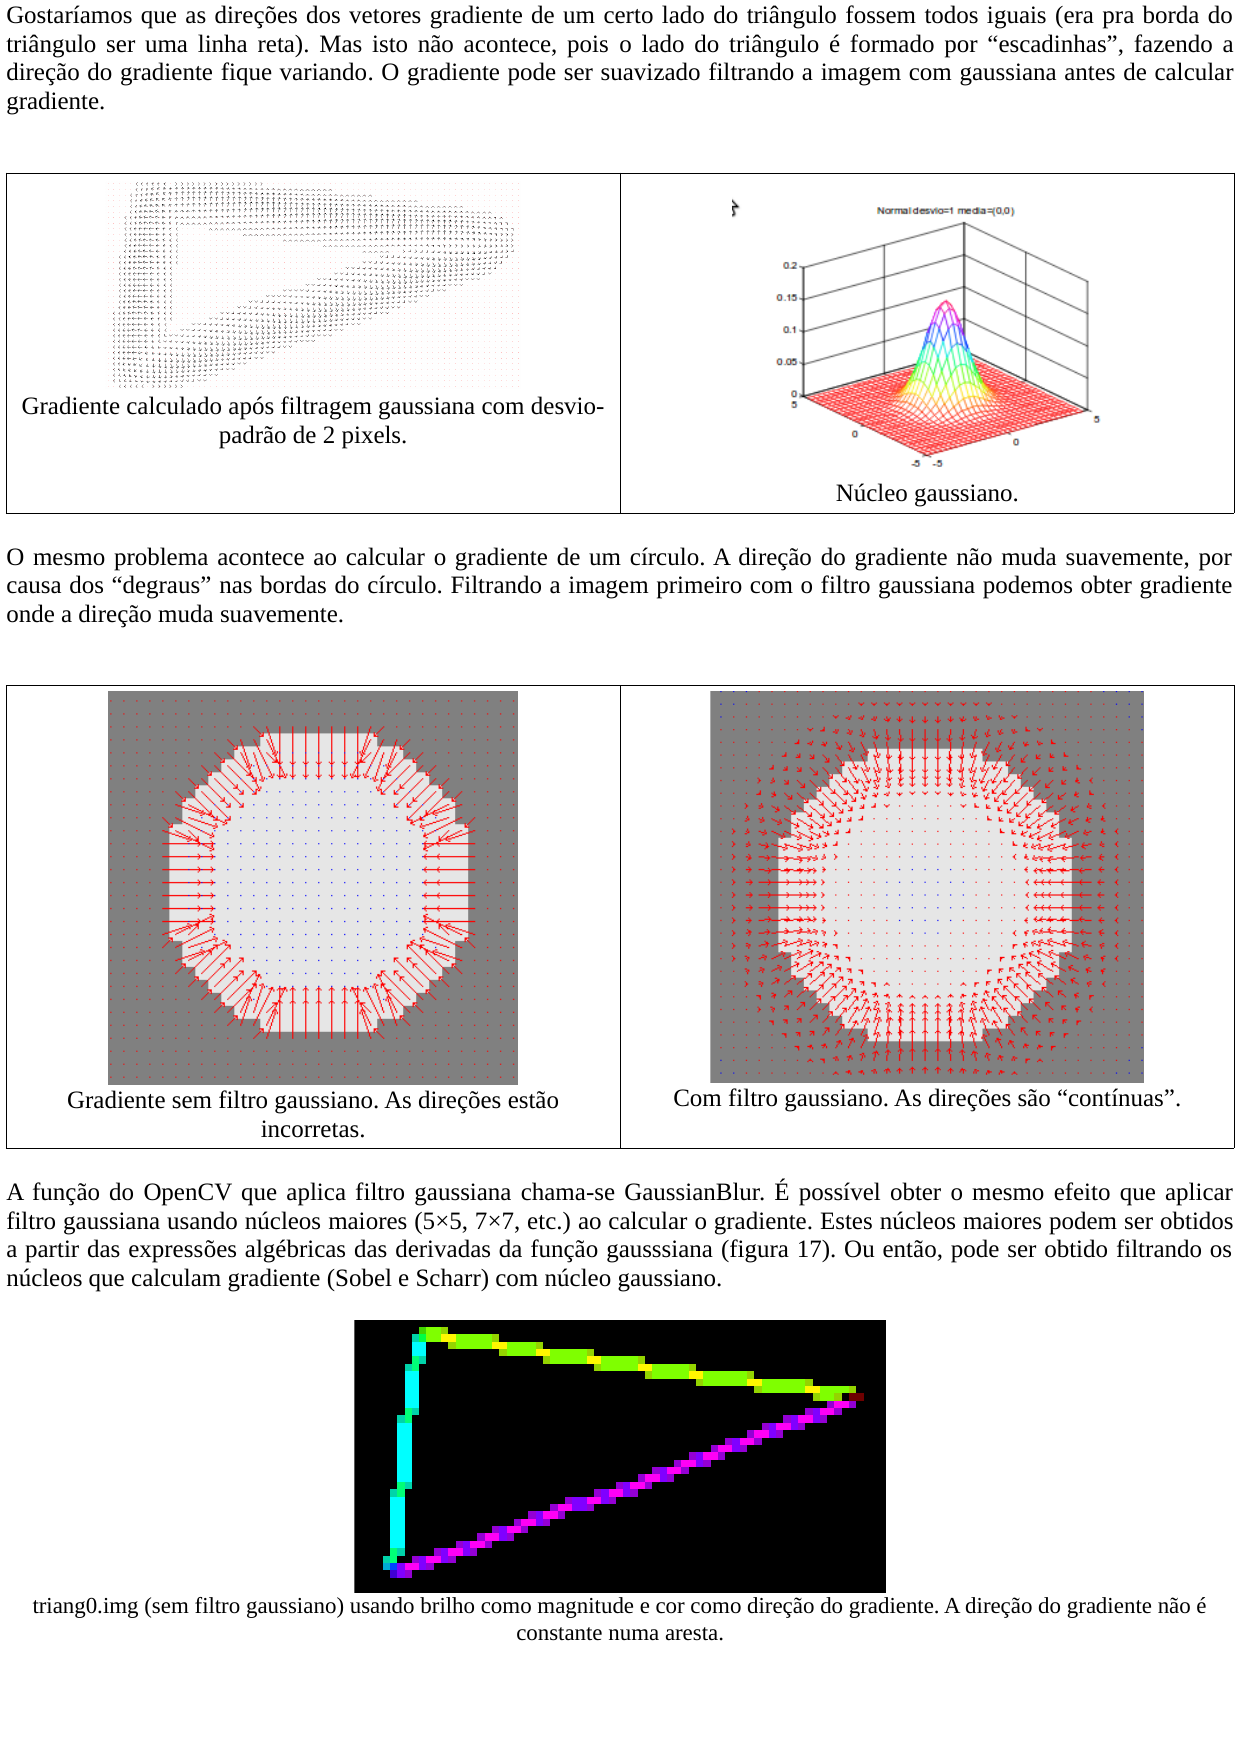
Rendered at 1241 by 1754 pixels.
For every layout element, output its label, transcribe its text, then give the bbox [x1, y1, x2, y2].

table_header Com filtro gaussiano. As direções são “contínuas”. [621, 686, 1234, 1148]
text Gostaríamos que as direções dos vetores gradiente de um certo lado do triângulo fossem todos iguais (era pra borda do triângulo ser uma linha reta). Mas isto não acontece, pois o lado do triângulo é formado por “escadinhas”, fazendo a direção do gradiente fique variando. O gradiente pode ser suavizado filtrando a imagem com gaussiana antes de calcular gradiente. [6, 0, 1234, 115]
text O mesmo problema acontece ao calcular o gradiente de um círculo. A direção do gradiente não muda suavemente, por causa dos “degraus” nas bordas do círculo. Filtrando a imagem primeiro com o filtro gaussiana podemos obter gradiente onde a direção muda suavemente. [6, 542, 1234, 628]
text triang0.img (sem filtro gaussiano) usando brilho como magnitude e cor como direção do gradiente. A direção do gradiente não é constante numa aresta. [6, 1592, 1234, 1645]
text A função do OpenCV que aplica filtro gaussiana chama-se GaussianBlur. É possível obter o mesmo efeito que aplicar filtro gaussiana usando núcleos maiores (5×5, 7×7, etc.) ao calcular o gradiente. Estes núcleos maiores podem ser obtidos a partir das expressões algébricas das derivadas da função gausssiana (figura 17). Ou então, pode ser obtido filtrando os núcleos que calculam gradiente (Sobel e Scharr) com núcleo gaussiano. [6, 1177, 1234, 1292]
picture [105, 181, 521, 389]
table_header Gradiente calculado após filtragem gaussiana com desvio-padrão de 2 pixels. [7, 174, 620, 513]
picture [354, 1320, 886, 1593]
table_header Gradiente sem filtro gaussiano. As direções estão incorretas. [7, 686, 620, 1148]
table_header Núcleo gaussiano. [621, 174, 1234, 513]
picture [732, 178, 1123, 479]
